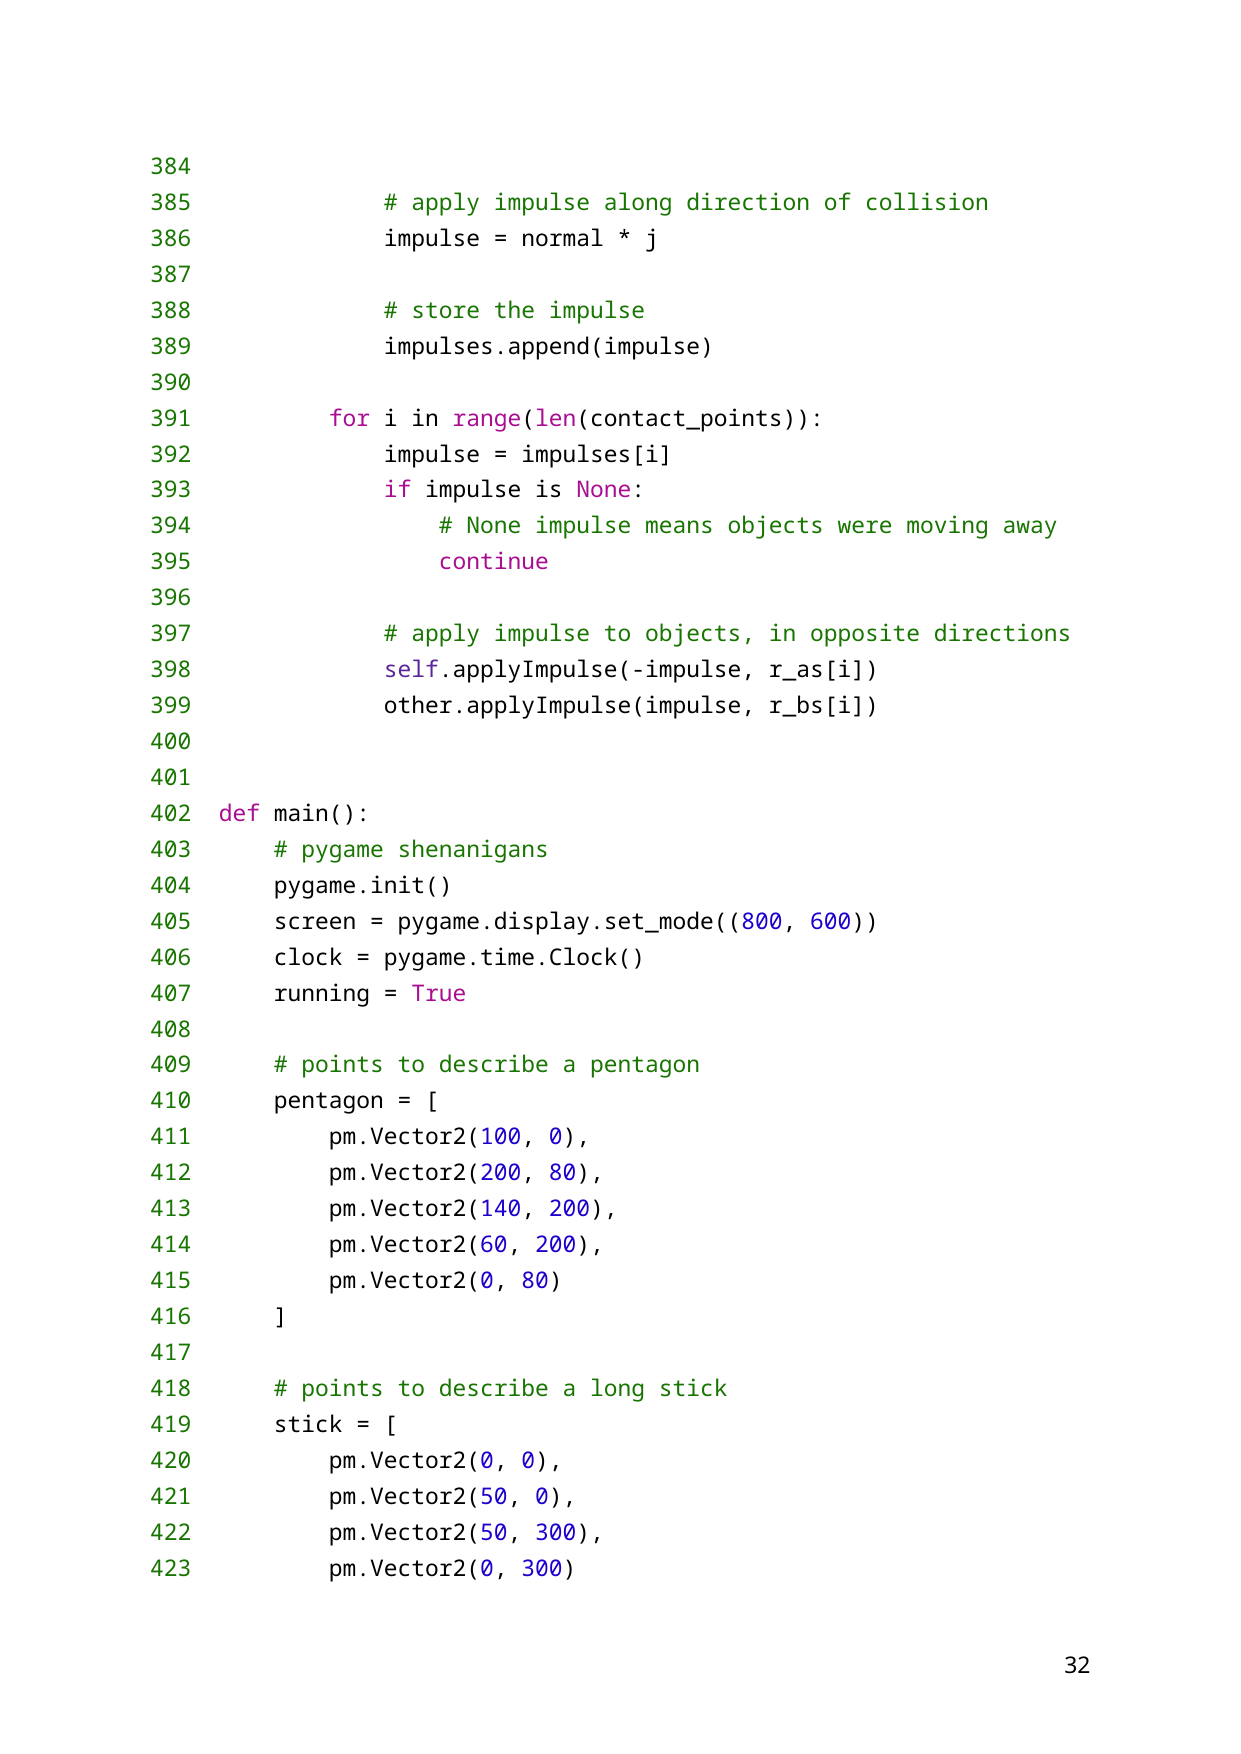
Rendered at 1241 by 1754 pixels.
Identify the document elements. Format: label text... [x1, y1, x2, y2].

text 418 # points to describe a long stick [150, 1372, 1090, 1403]
text 397 # apply impulse to objects, in opposite directions [150, 617, 1090, 648]
text 422 pm.Vector2(50, 300), [150, 1516, 1090, 1547]
text 416 ] [150, 1300, 1090, 1331]
text 400 [150, 725, 1090, 756]
text 407 running = True [150, 977, 1090, 1008]
text 421 pm.Vector2(50, 0), [150, 1480, 1090, 1511]
text 406 clock = pygame.time.Clock() [150, 941, 1090, 972]
text 411 pm.Vector2(100, 0), [150, 1120, 1090, 1152]
text 420 pm.Vector2(0, 0), [150, 1444, 1090, 1475]
text 401 [150, 761, 1090, 792]
text 396 [150, 581, 1090, 612]
text 387 [150, 258, 1090, 289]
text 414 pm.Vector2(60, 200), [150, 1228, 1090, 1259]
text 395 continue [150, 545, 1090, 577]
text 423 pm.Vector2(0, 300) [150, 1552, 1090, 1583]
text 410 pentagon = [ [150, 1084, 1090, 1116]
text 409 # points to describe a pentagon [150, 1048, 1090, 1080]
text 408 [150, 1012, 1090, 1044]
text 398 self.applyImpulse(-impulse, r_as[i]) [150, 653, 1090, 684]
text 394 # None impulse means objects were moving away [150, 509, 1090, 541]
text 391 for i in range(len(contact_points)): [150, 402, 1090, 433]
text 402 def main(): [150, 797, 1090, 828]
text 385 # apply impulse along direction of collision [150, 186, 1090, 217]
text 403 # pygame shenanigans [150, 833, 1090, 864]
text 405 screen = pygame.display.set_mode((800, 600)) [150, 905, 1090, 936]
text 417 [150, 1336, 1090, 1367]
text 384 [150, 150, 1090, 181]
text 412 pm.Vector2(200, 80), [150, 1156, 1090, 1187]
text 393 if impulse is None: [150, 473, 1090, 505]
text 386 impulse = normal * j [150, 222, 1090, 253]
text 413 pm.Vector2(140, 200), [150, 1192, 1090, 1223]
text 404 pygame.init() [150, 869, 1090, 900]
text 390 [150, 366, 1090, 397]
text 389 impulses.append(impulse) [150, 330, 1090, 361]
text 415 pm.Vector2(0, 80) [150, 1264, 1090, 1295]
text 399 other.applyImpulse(impulse, r_bs[i]) [150, 689, 1090, 720]
text 419 stick = [ [150, 1408, 1090, 1439]
text 388 # store the impulse [150, 294, 1090, 325]
text 392 impulse = impulses[i] [150, 437, 1090, 469]
